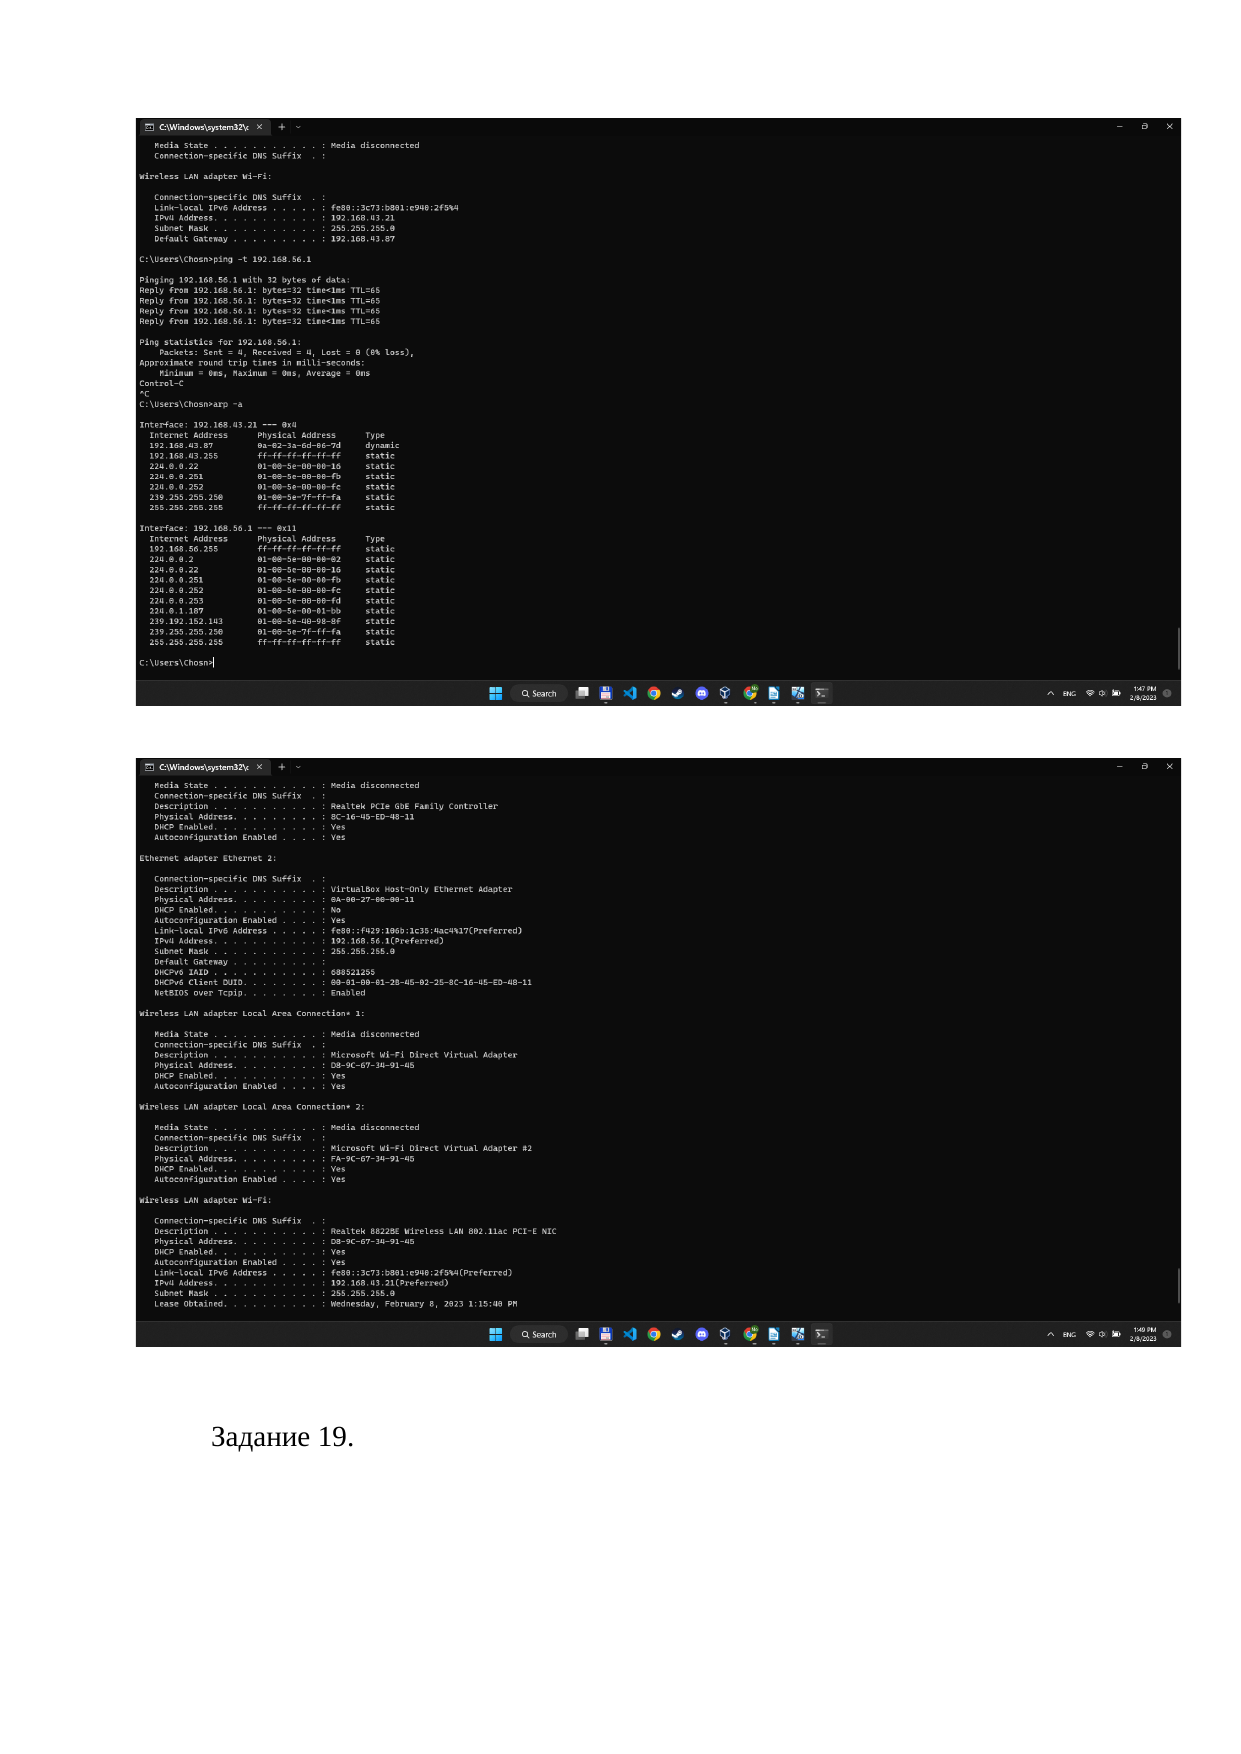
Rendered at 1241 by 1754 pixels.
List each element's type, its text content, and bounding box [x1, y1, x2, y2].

picture [135, 758, 1182, 1347]
picture [135, 118, 1182, 706]
text Задание 19. [136, 1419, 1181, 1452]
